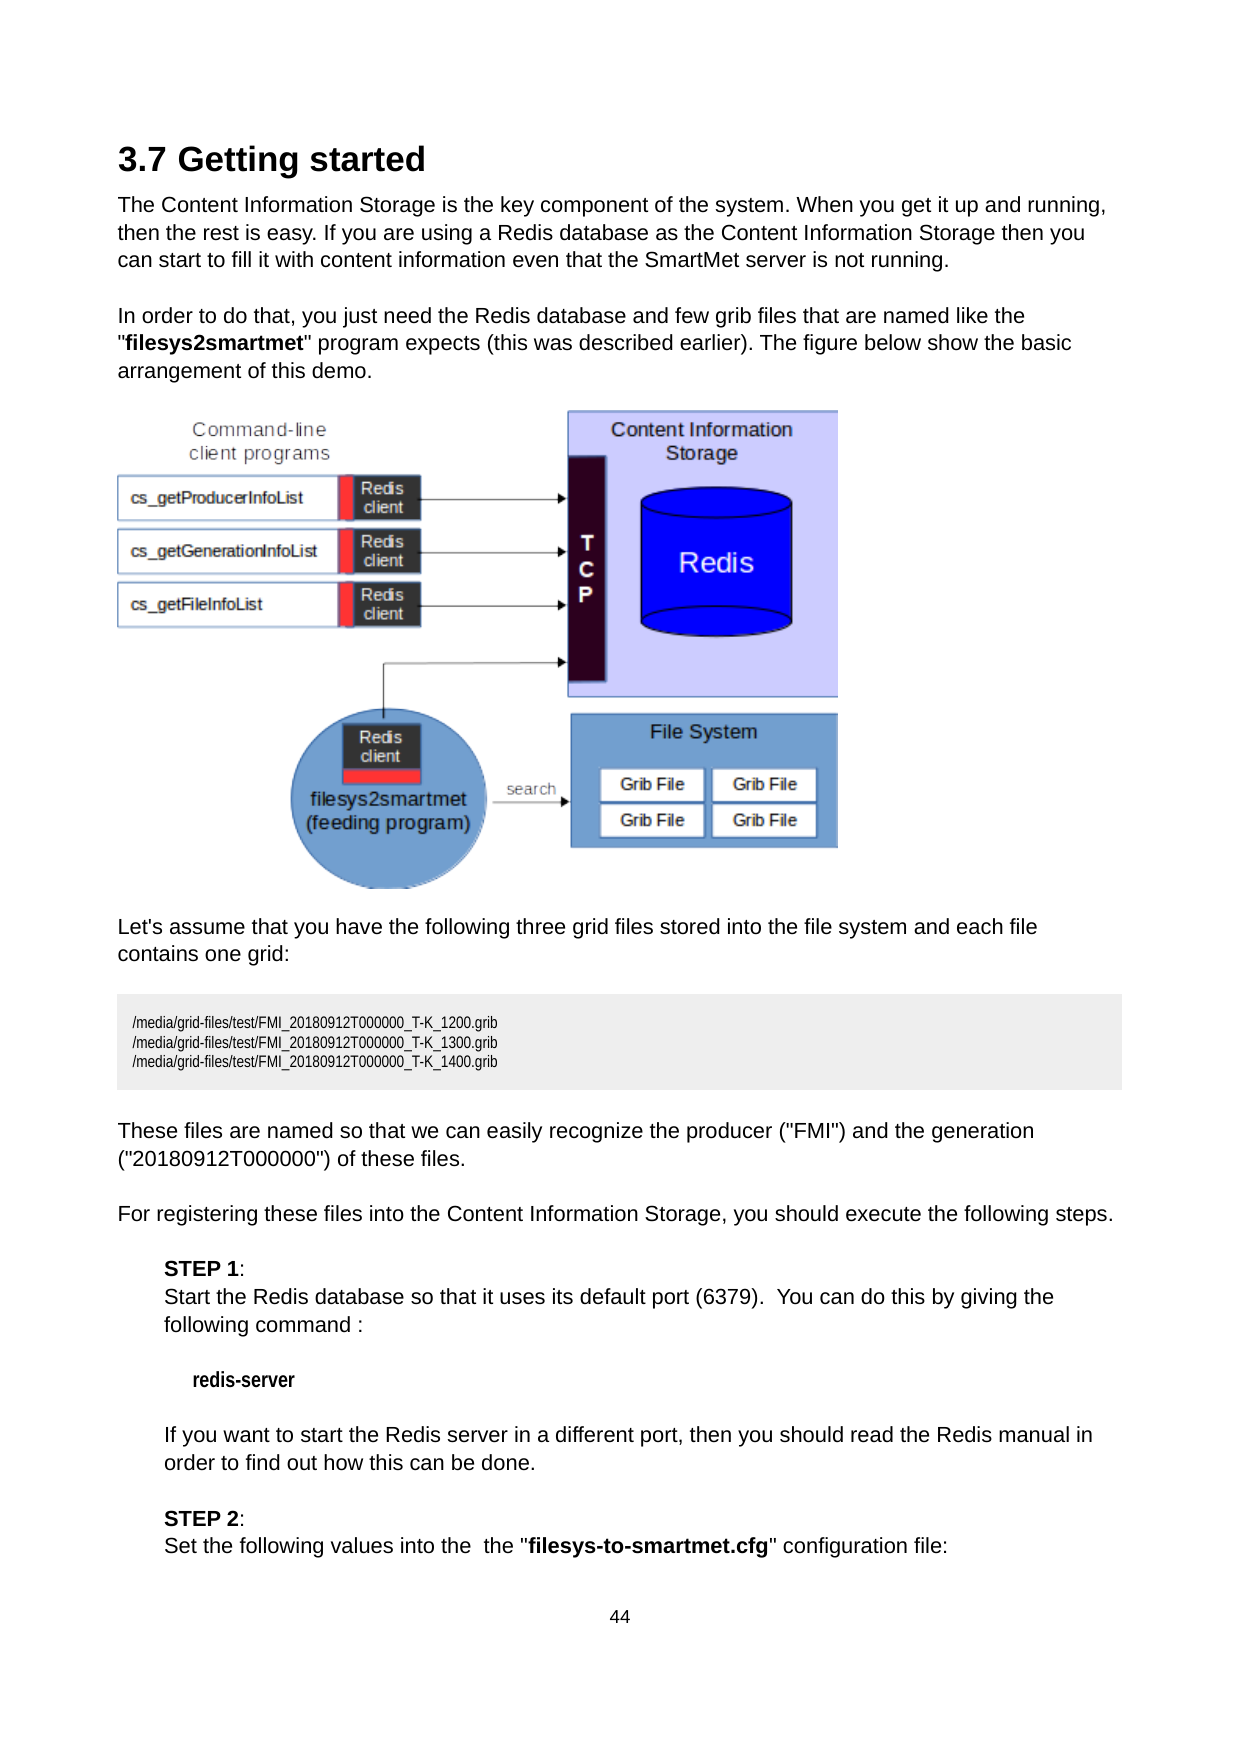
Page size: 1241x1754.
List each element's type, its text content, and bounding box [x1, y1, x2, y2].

text /media/grid-files/test/FMI_20180912T000000_T-K_1300.grib [117, 1032, 1122, 1052]
text Let's assume that you have the following three grid files stored into the file system and each file contains one grid: [117, 913, 1122, 966]
text STEP 1: [164, 1256, 1122, 1281]
picture [117, 410, 838, 889]
text Start the Redis database so that it uses its default port (6379). You can do this by giving the following command : [164, 1284, 1122, 1337]
text In order to do that, you just need the Redis database and few grib files that are named like the "filesys2smartmet" program expects (this was described earlier). The figure below show the basic arrangement of this demo. [117, 302, 1122, 383]
text These files are named so that we can easily recognize the producer ("FMI") and the generation ("20180912T000000") of these files. [117, 1118, 1122, 1171]
text The Content Information Storage is the key component of the system. When you get it up and running, then the rest is easy. If you are using a Redis database as the Content Information Storage then you can start to fill it with content information even that the SmartMet server is not running. [117, 192, 1122, 272]
text /media/grid-files/test/FMI_20180912T000000_T-K_1400.grib [117, 1052, 1122, 1071]
text Set the following values into the the "filesys-to-smartmet.cfg" configuration file: [164, 1533, 1122, 1558]
text /media/grid-files/test/FMI_20180912T000000_T-K_1200.grib [117, 1013, 1122, 1032]
text redis-server [164, 1367, 1122, 1392]
subtitle Getting started [108, 139, 1122, 179]
text If you want to start the Redis server in a different port, then you should read the Redis manual in order to find out how this can be done. [164, 1422, 1122, 1475]
text STEP 2: [164, 1505, 1122, 1531]
text For registering these files into the Content Information Storage, you should execute the following steps. [117, 1201, 1122, 1226]
